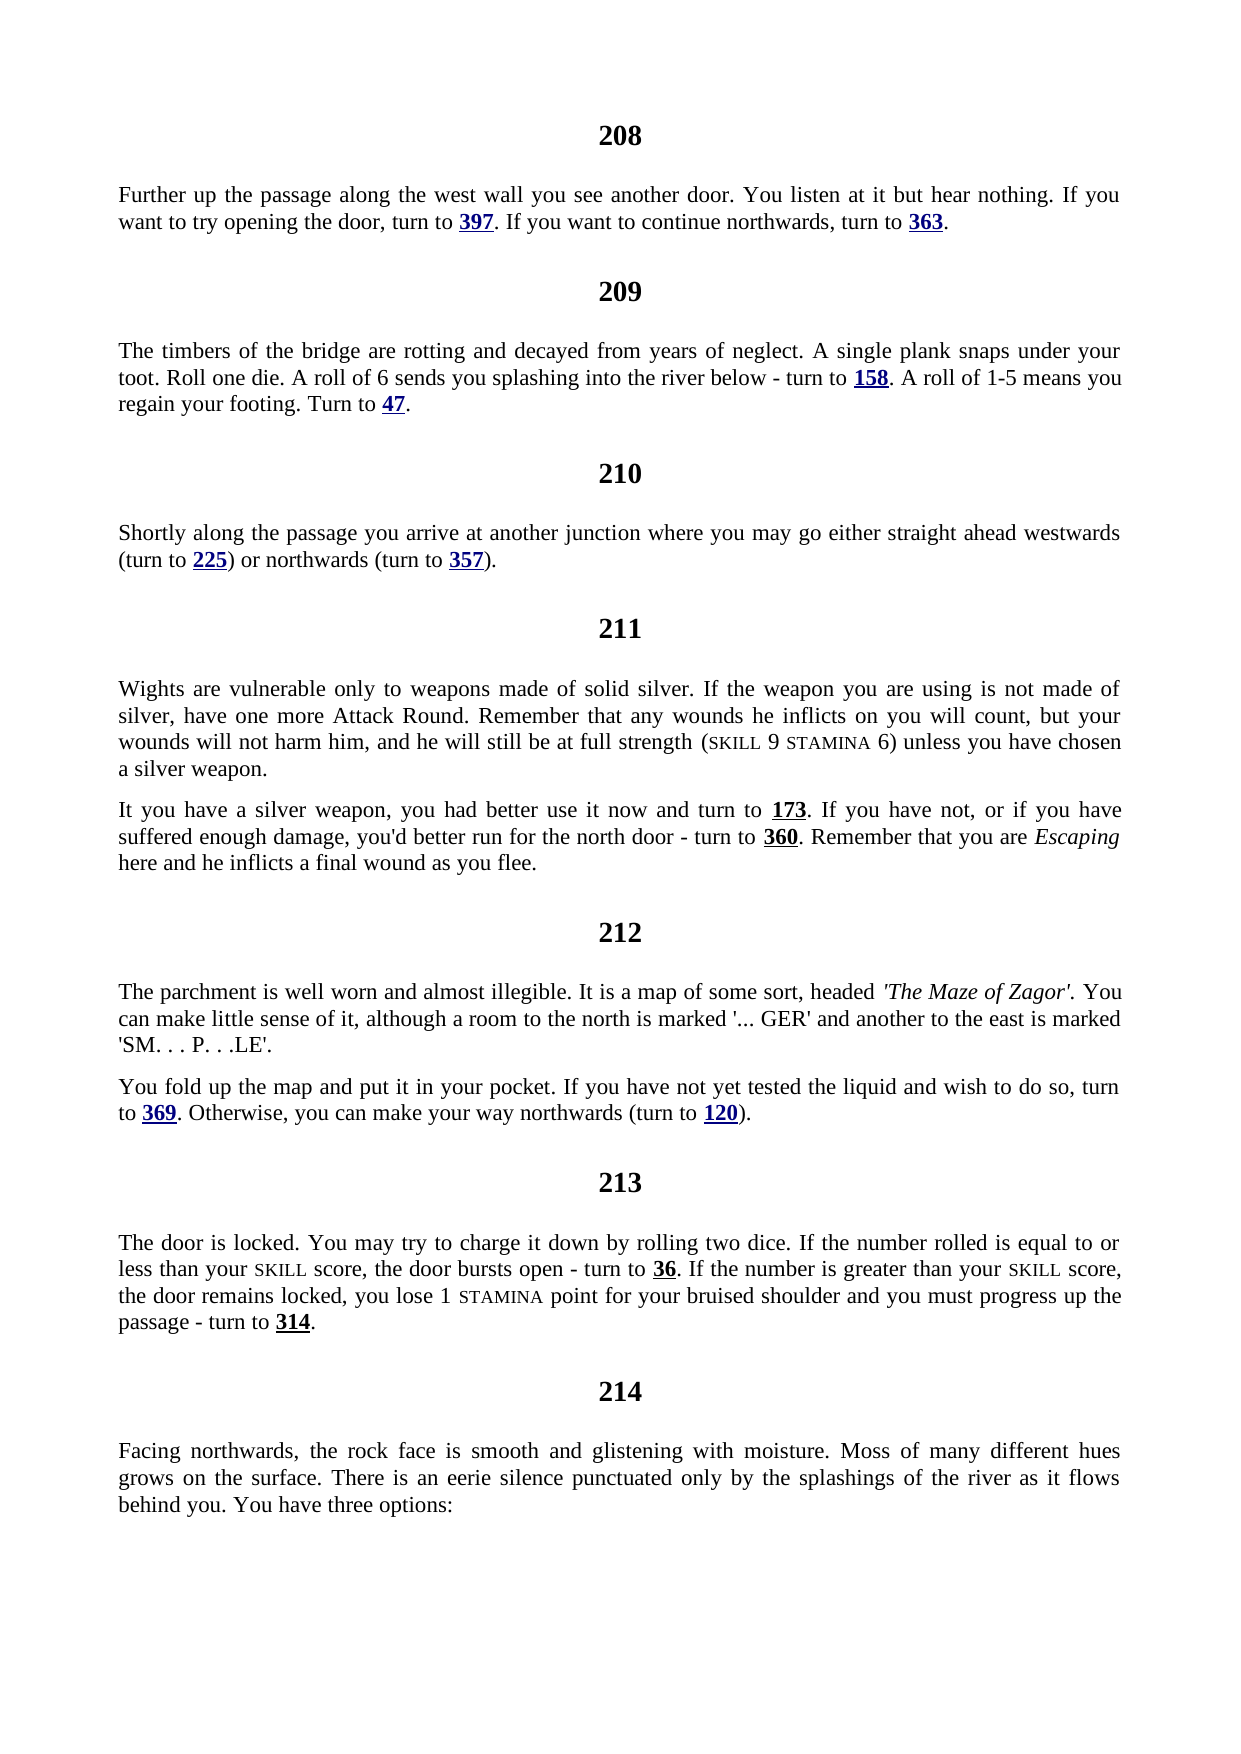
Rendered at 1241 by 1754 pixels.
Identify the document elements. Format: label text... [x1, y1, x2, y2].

text Wights are vulnerable only to weapons made of solid silver. If the weapon you are using is not made of silver, have one more Attack Round. Remember that any wounds he inflicts on you will count, but your wounds will not harm him, and he will still be at full strength (skill 9 stamina 6) unless you have chosen a silver weapon. [118, 675, 1122, 781]
subtitle 213 [118, 1165, 1122, 1199]
text It you have a silver weapon, you had better use it now and turn to 173. If you have not, or if you have suffered enough damage, you'd better run for the north door - turn to 360. Remember that you are Escaping here and he inflicts a final wound as you flee. [118, 796, 1122, 876]
text Facing northwards, the rock face is smooth and glistening with moisture. Moss of many different hues grows on the surface. There is an eerie silence punctuated only by the splashings of the river as it flows behind you. You have three options: [118, 1437, 1122, 1517]
text The door is locked. You may try to charge it down by rolling two dice. If the number rolled is equal to or less than your skill score, the door bursts open - turn to 36. If the number is greater than your skill score, the door remains locked, you lose 1 stamina point for your bruised shoulder and you must progress up the passage - turn to 314. [118, 1228, 1122, 1335]
text Shortly along the passage you arrive at another junction where you may go either straight ahead westwards (turn to 225) or northwards (turn to 357). [118, 519, 1122, 572]
text You fold up the map and put it in your pocket. If you have not yet tested the liquid and wish to do so, turn to 369. Otherwise, you can make your way northwards (turn to 120). [118, 1073, 1122, 1126]
subtitle 208 [118, 118, 1122, 152]
subtitle 212 [118, 915, 1122, 949]
text The timbers of the bridge are rotting and decayed from years of neglect. A single plank snaps under your toot. Roll one die. A roll of 6 sends you splashing into the river below - turn to 158. A roll of 1-5 means you regain your footing. Turn to 47. [118, 337, 1122, 417]
subtitle 209 [118, 274, 1122, 307]
subtitle 211 [118, 612, 1122, 645]
text The parchment is well worn and almost illegible. It is a map of some sort, headed 'The Maze of Zagor'. You can make little sense of it, although a room to the north is marked '... GER' and another to the east is marked 'SM. . . P. . .LE'. [118, 978, 1122, 1058]
subtitle 210 [118, 456, 1122, 490]
text Further up the passage along the west wall you see another door. You listen at it but hear nothing. If you want to try opening the door, turn to 397. If you want to continue northwards, turn to 363. [118, 181, 1122, 234]
subtitle 214 [118, 1374, 1122, 1408]
